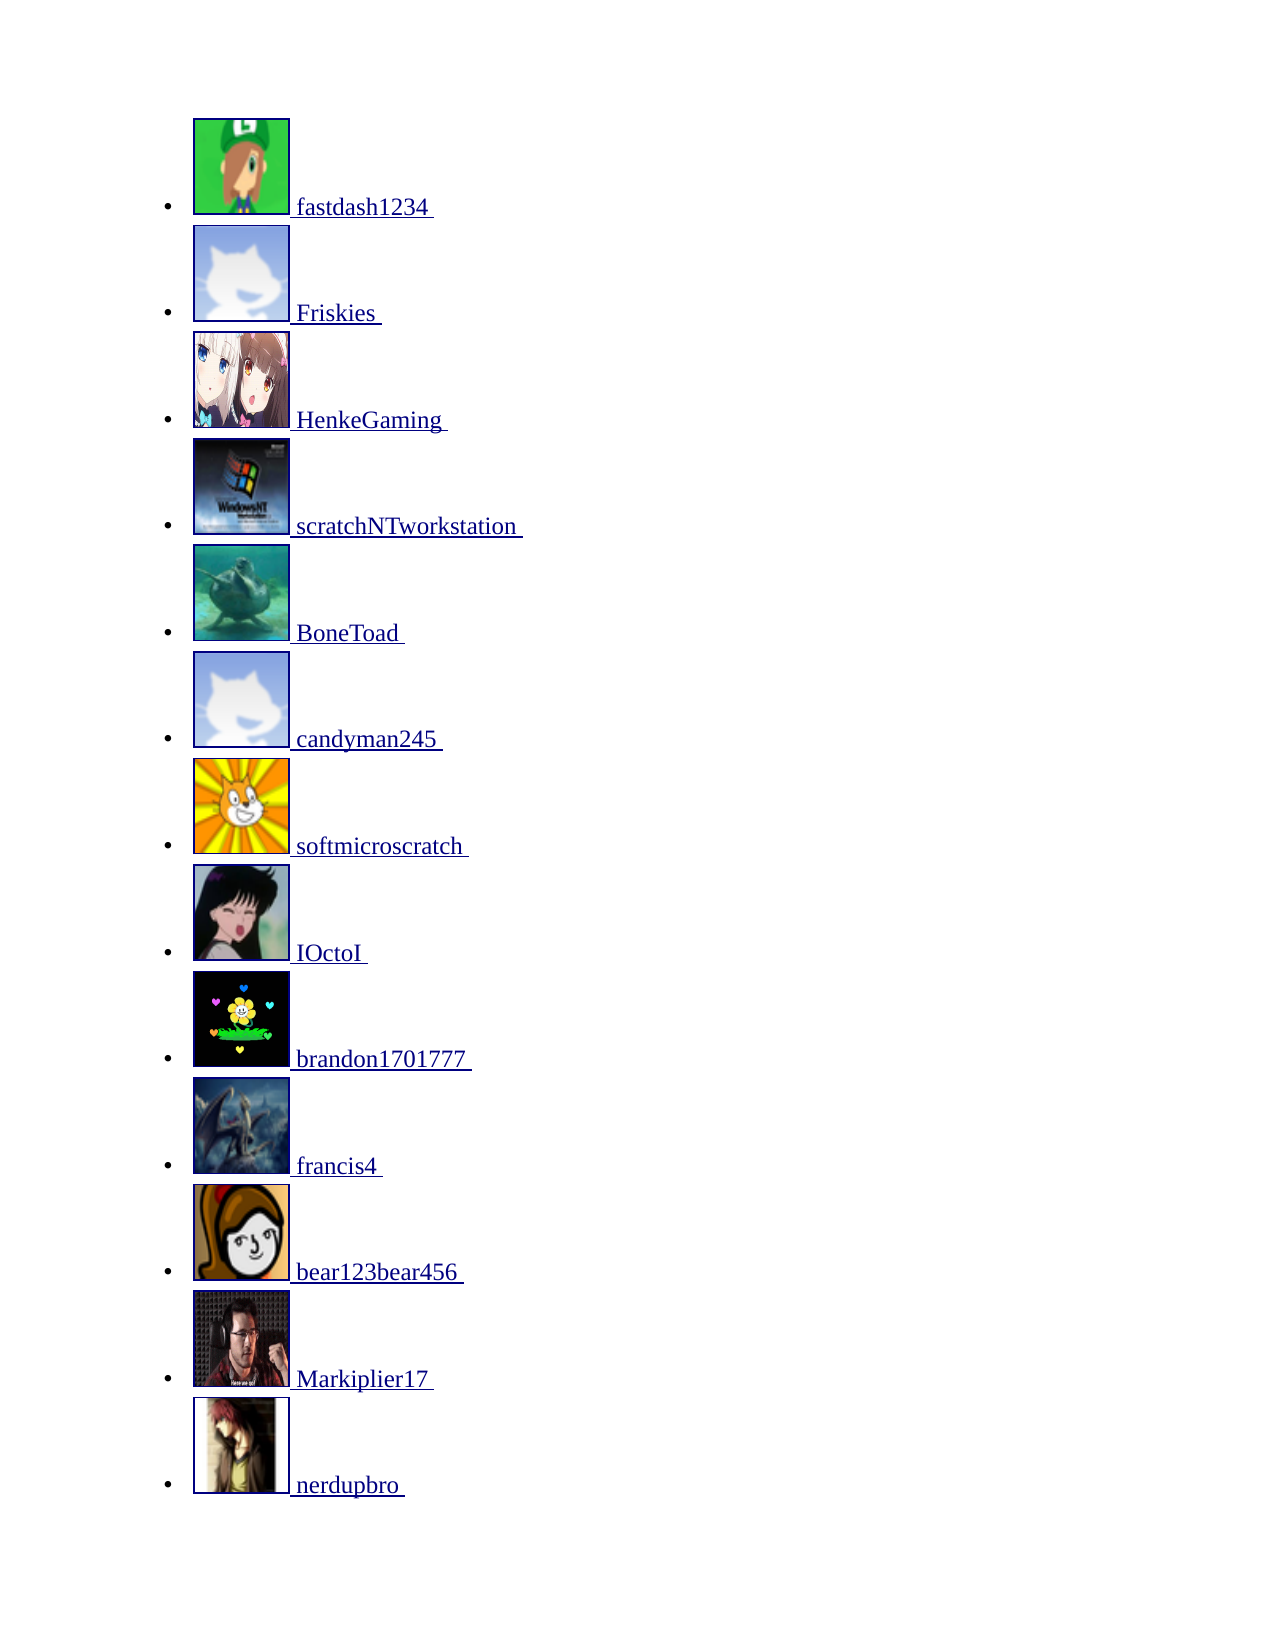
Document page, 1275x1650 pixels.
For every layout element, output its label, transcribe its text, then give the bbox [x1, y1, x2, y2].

picture [195, 1185, 288, 1279]
picture [195, 120, 288, 213]
list BoneToad [164, 544, 1157, 647]
picture [195, 1292, 288, 1386]
picture [195, 546, 288, 640]
picture [195, 866, 288, 959]
picture [195, 440, 288, 533]
list HenkeGaming [164, 331, 1157, 433]
picture [195, 1079, 288, 1173]
picture [195, 972, 288, 1066]
list candyman245 [164, 651, 1157, 753]
picture [195, 333, 288, 427]
picture [195, 653, 288, 746]
picture [195, 759, 288, 853]
list Friskies [164, 225, 1157, 327]
list Markiplier17 [164, 1290, 1157, 1393]
list IOctoI [164, 864, 1157, 966]
list fastdash1234 [164, 118, 1157, 220]
list softmicroscratch [164, 757, 1157, 860]
list nerdupbro [164, 1397, 1157, 1499]
list brandon1701777 [164, 971, 1157, 1073]
picture [195, 226, 288, 320]
list bear123bear456 [164, 1184, 1157, 1286]
list francis4 [164, 1077, 1157, 1179]
list scratchNTworkstation [164, 438, 1157, 540]
picture [195, 1398, 288, 1492]
